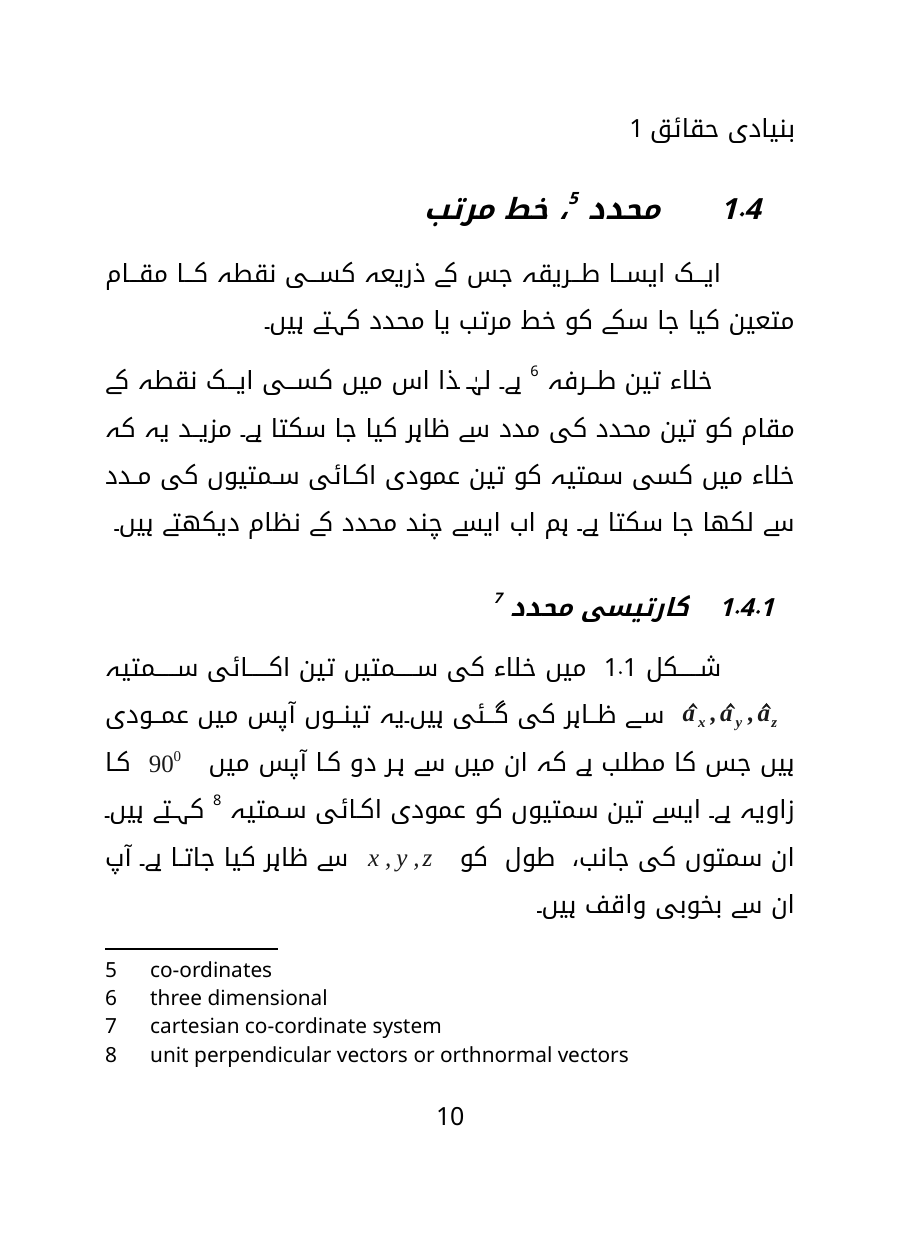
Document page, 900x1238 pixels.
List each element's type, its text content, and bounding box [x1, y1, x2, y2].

text خلاء تین طرفہ ہے۔ لہٰذا اس میں کسی ایک نقطہ کے مقام کو تین محدد کی مدد سے ظاہر کیا جا سکتا ہے۔ مزید یہ کہ خلاء میں کسی سمتیہ کو تین عمودی اکائی سمتیوں کی مدد سے لکھا جا سکتا ہے۔ ہم اب ایسے چند محدد کے نظام دیکھتے ہیں۔ [105, 357, 795, 547]
subtitle محدد ، خط مرتب [105, 182, 720, 238]
text شکل 1.1 میں خلاء کی سمتیں تین اکائی سمتیہ سے ظاہر کی گئی ہیں۔یہ تینوں آپس میں عمودی ہیں جس کا مطلب ہے کہ ان میں سے ہر دو کا آپس میں کا زاویہ ہے۔ ایسے تین سمتیوں کو عمودی اکائی سمتیہ کہتے ہیں۔ ان سمتوں کی جانب، طول کو سے ظاہر کیا جاتا ہے۔ آپ ان سے بخوبی واقف ہیں۔ [105, 644, 795, 929]
subtitle کارتیسی محدد [105, 584, 718, 632]
text ایک ایسا طریقہ جس کے ذریعہ کسی نقطہ کا مقام متعین کیا جا سکے کو خط مرتب یا محدد کہتے ہیں۔ [105, 250, 795, 345]
list co-ordinates [105, 955, 795, 983]
text unit perpendicular vectors or orthnormal vectors [105, 1040, 795, 1068]
text three dimensional [105, 983, 795, 1012]
list cartesian co-cordinate system [105, 1012, 795, 1040]
